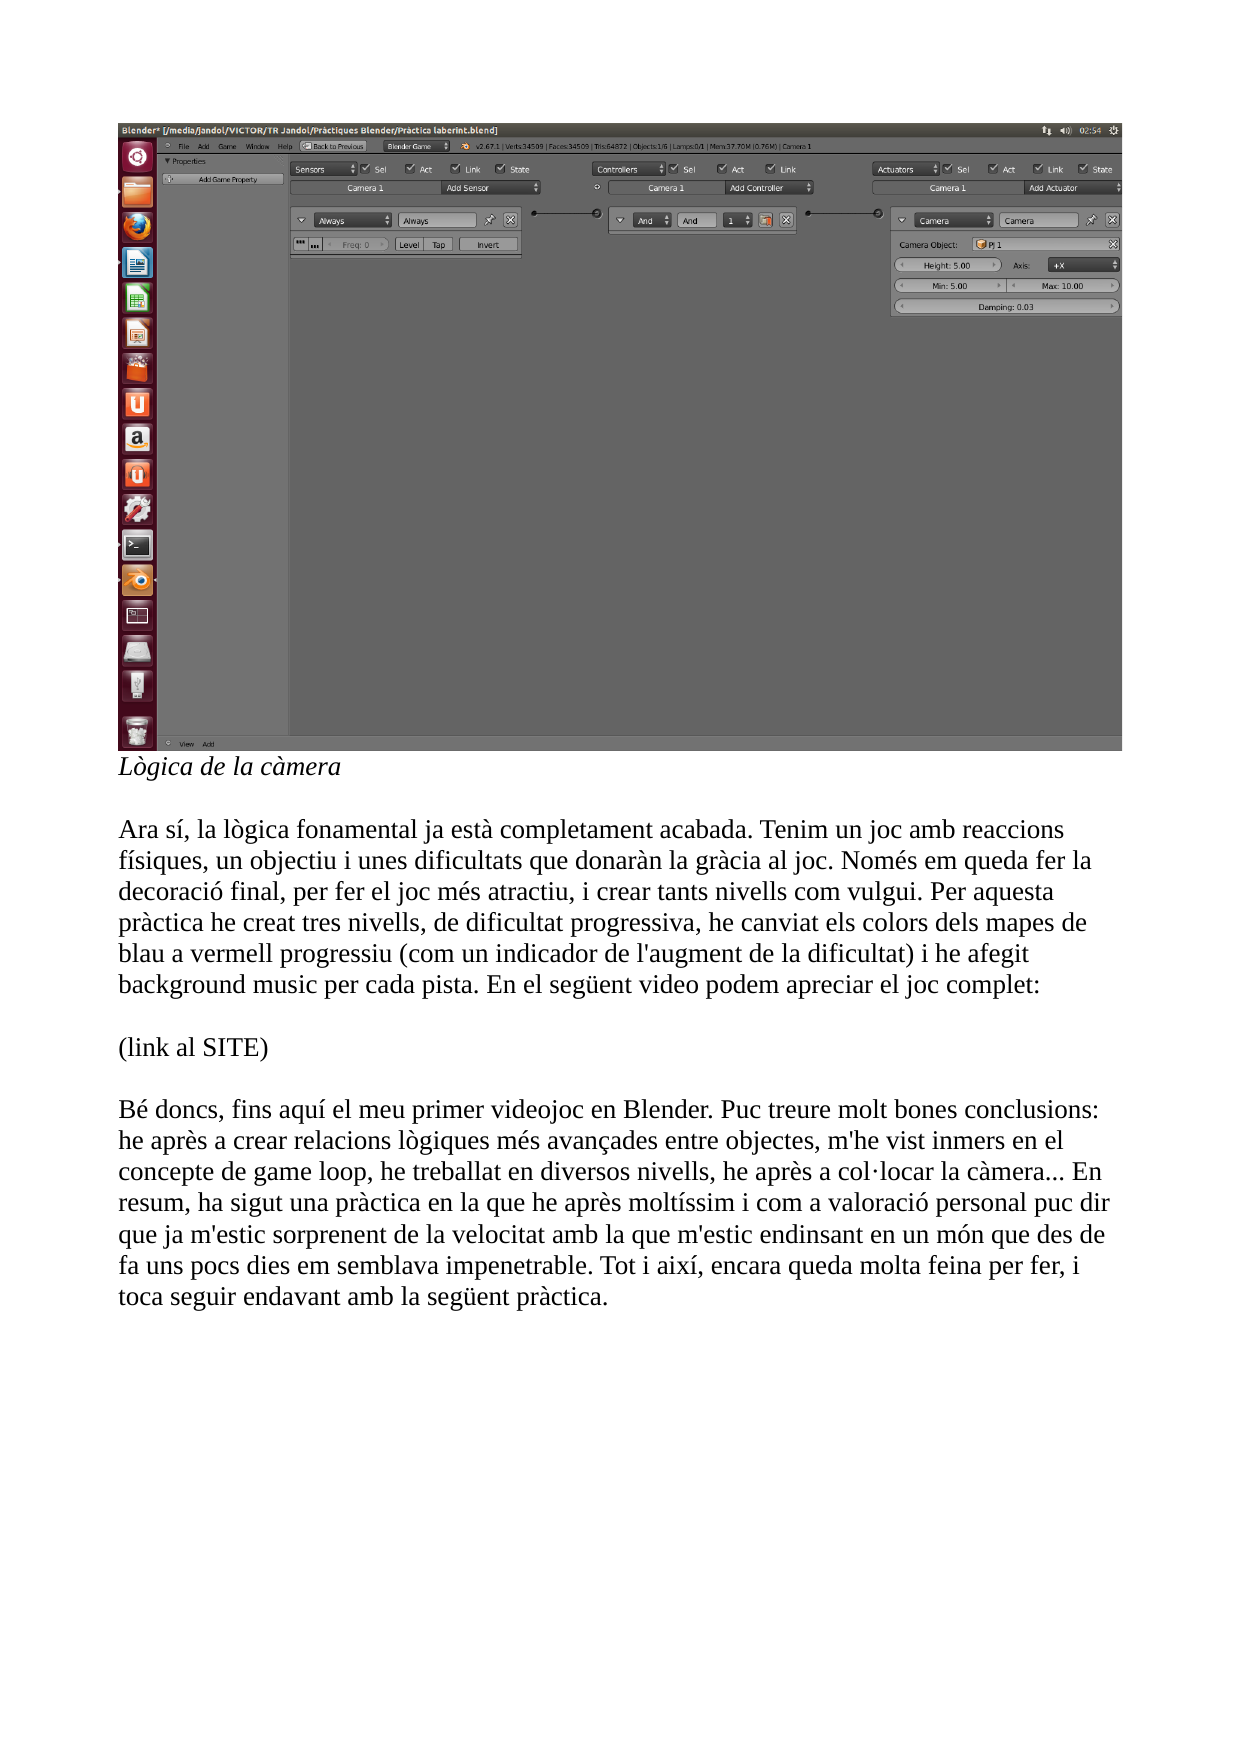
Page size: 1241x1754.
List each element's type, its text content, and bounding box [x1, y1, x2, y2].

text Lògica de la càmera [118, 751, 1122, 782]
picture [118, 123, 1123, 751]
text (link al SITE) [118, 1031, 1122, 1062]
text Ara sí, la lògica fonamental ja està completament acabada. Tenim un joc amb reaccions físiques, un objectiu i unes dificultats que donaràn la gràcia al joc. Només em queda fer la decoració final, per fer el joc més atractiu, i crear tants nivells com vulgui. Per aquesta pràctica he creat tres nivells, de dificultat progressiva, he canviat els colors dels mapes de blau a vermell progressiu (com un indicador de l'augment de la dificultat) i he afegit background music per cada pista. En el següent video podem apreciar el joc complet: [118, 813, 1122, 1000]
text Bé doncs, fins aquí el meu primer videojoc en Blender. Puc treure molt bones conclusions: he après a crear relacions lògiques més avançades entre objectes, m'he vist inmers en el concepte de game loop, he treballat en diversos nivells, he après a col·locar la càmera... En resum, ha sigut una pràctica en la que he après moltíssim i com a valoració personal puc dir que ja m'estic sorprenent de la velocitat amb la que m'estic endinsant en un món que des de fa uns pocs dies em semblava impenetrable. Tot i així, encara queda molta feina per fer, i toca seguir endavant amb la següent pràctica. [118, 1093, 1122, 1311]
text [118, 118, 1122, 123]
